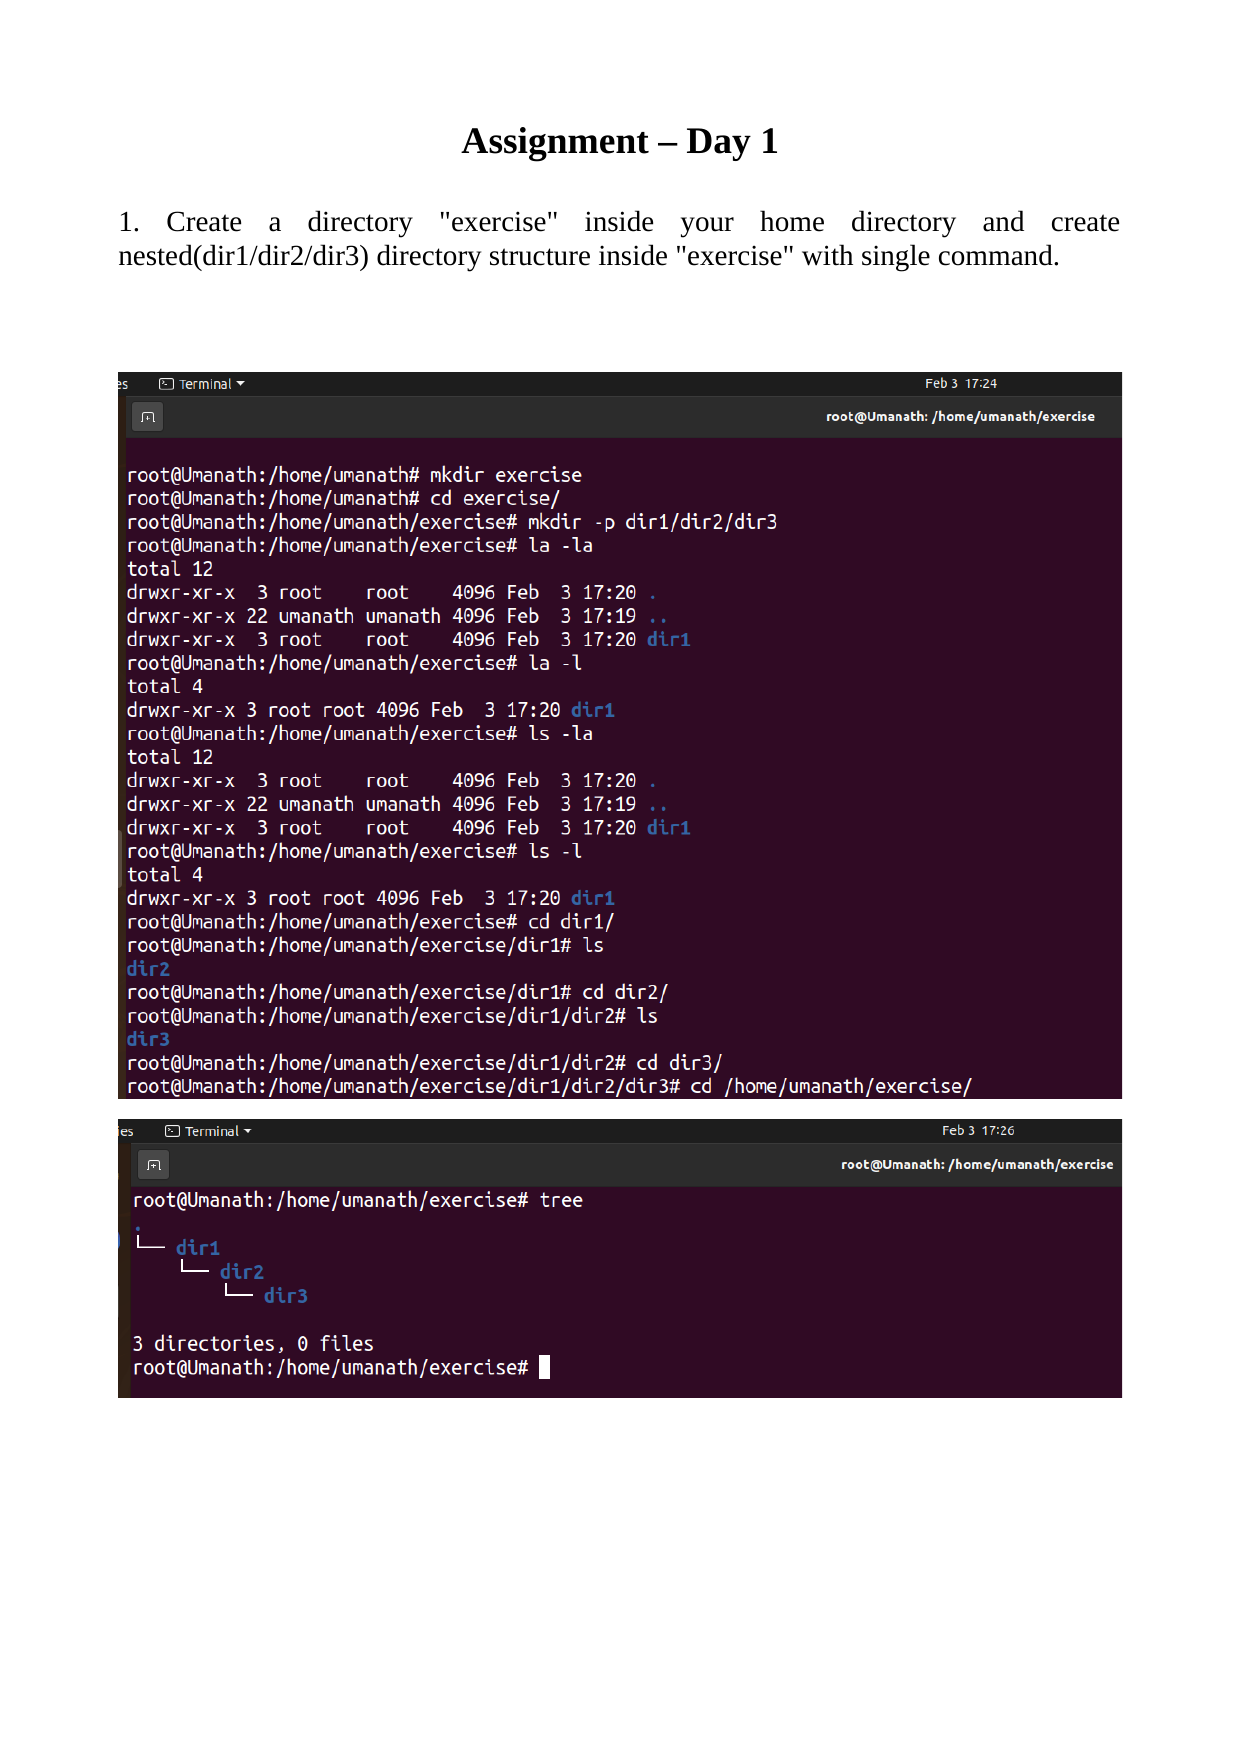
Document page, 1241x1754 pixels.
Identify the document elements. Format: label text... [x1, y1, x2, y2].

picture [118, 372, 1123, 1099]
text 1. Create a directory "exercise" inside your home directory and create nested(dir1/dir2/dir3) directory structure inside "exercise" with single command. [118, 204, 1122, 271]
text Assignment – Day 1 [118, 118, 1122, 161]
picture [118, 1119, 1123, 1398]
